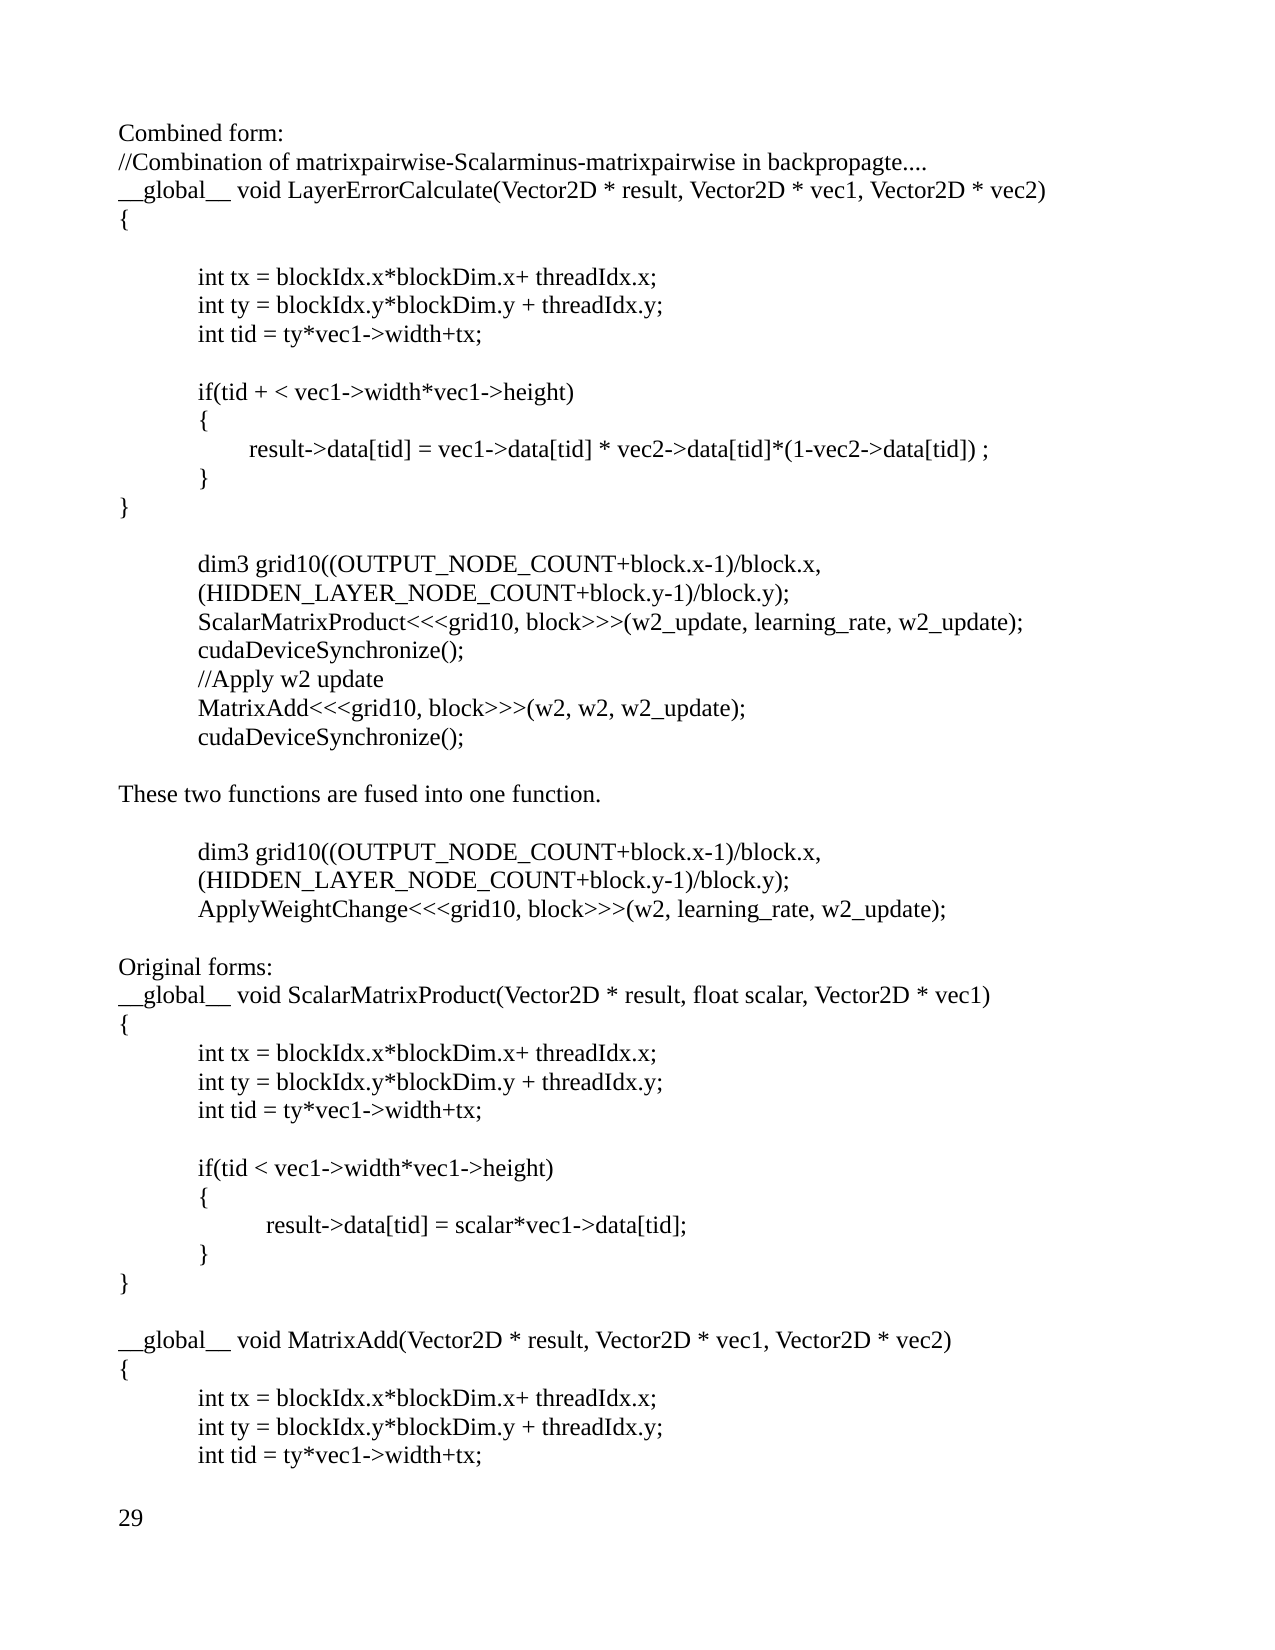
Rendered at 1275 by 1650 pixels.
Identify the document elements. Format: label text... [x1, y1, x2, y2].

text { [118, 406, 1157, 434]
text ApplyWeightChange<<<grid10, block>>>(w2, learning_rate, w2_update); [118, 894, 1157, 923]
text } [118, 492, 1157, 521]
text int ty = blockIdx.y*blockDim.y + threadIdx.y; [118, 291, 1157, 319]
text int tx = blockIdx.x*blockDim.x+ threadIdx.x; [118, 1383, 1157, 1412]
text ScalarMatrixProduct<<<grid10, block>>>(w2_update, learning_rate, w2_update); [118, 607, 1157, 636]
text __global__ void ScalarMatrixProduct(Vector2D * result, float scalar, Vector2D * vec1) [118, 981, 1157, 1009]
text { [118, 1182, 1157, 1211]
text int tx = blockIdx.x*blockDim.x+ threadIdx.x; [118, 1038, 1157, 1067]
text } [118, 1239, 1157, 1268]
text int ty = blockIdx.y*blockDim.y + threadIdx.y; [118, 1412, 1157, 1441]
text result->data[tid] = vec1->data[tid] * vec2->data[tid]*(1-vec2->data[tid]) ; [118, 434, 1157, 463]
text int tid = ty*vec1->width+tx; [118, 1096, 1157, 1124]
text dim3 grid10((OUTPUT_NODE_COUNT+block.x-1)/block.x, (HIDDEN_LAYER_NODE_COUNT+block.y-1)/block.y); [118, 837, 1157, 894]
text //Apply w2 update [118, 664, 1157, 693]
text MatrixAdd<<<grid10, block>>>(w2, w2, w2_update); [118, 693, 1157, 722]
text Original forms: [118, 952, 1157, 981]
text These two functions are fused into one function. [118, 779, 1157, 808]
text cudaDeviceSynchronize(); [118, 636, 1157, 664]
text int tx = blockIdx.x*blockDim.x+ threadIdx.x; [118, 262, 1157, 291]
text __global__ void MatrixAdd(Vector2D * result, Vector2D * vec1, Vector2D * vec2) [118, 1326, 1157, 1354]
text __global__ void LayerErrorCalculate(Vector2D * result, Vector2D * vec1, Vector2D * vec2) [118, 176, 1157, 204]
text //Combination of matrixpairwise-Scalarminus-matrixpairwise in backpropagte.... [118, 147, 1157, 176]
text if(tid < vec1->width*vec1->height) [118, 1153, 1157, 1182]
text Combined form: [118, 118, 1157, 147]
text int tid = ty*vec1->width+tx; [118, 1441, 1157, 1469]
text dim3 grid10((OUTPUT_NODE_COUNT+block.x-1)/block.x, (HIDDEN_LAYER_NODE_COUNT+block.y-1)/block.y); [118, 549, 1157, 607]
text { [118, 1009, 1157, 1038]
text int ty = blockIdx.y*blockDim.y + threadIdx.y; [118, 1067, 1157, 1096]
text { [118, 1354, 1157, 1383]
text { [118, 204, 1157, 233]
text } [118, 1268, 1157, 1297]
text if(tid + < vec1->width*vec1->height) [118, 377, 1157, 406]
text result->data[tid] = scalar*vec1->data[tid]; [118, 1211, 1157, 1239]
text cudaDeviceSynchronize(); [118, 722, 1157, 751]
text int tid = ty*vec1->width+tx; [118, 319, 1157, 348]
text } [118, 463, 1157, 492]
